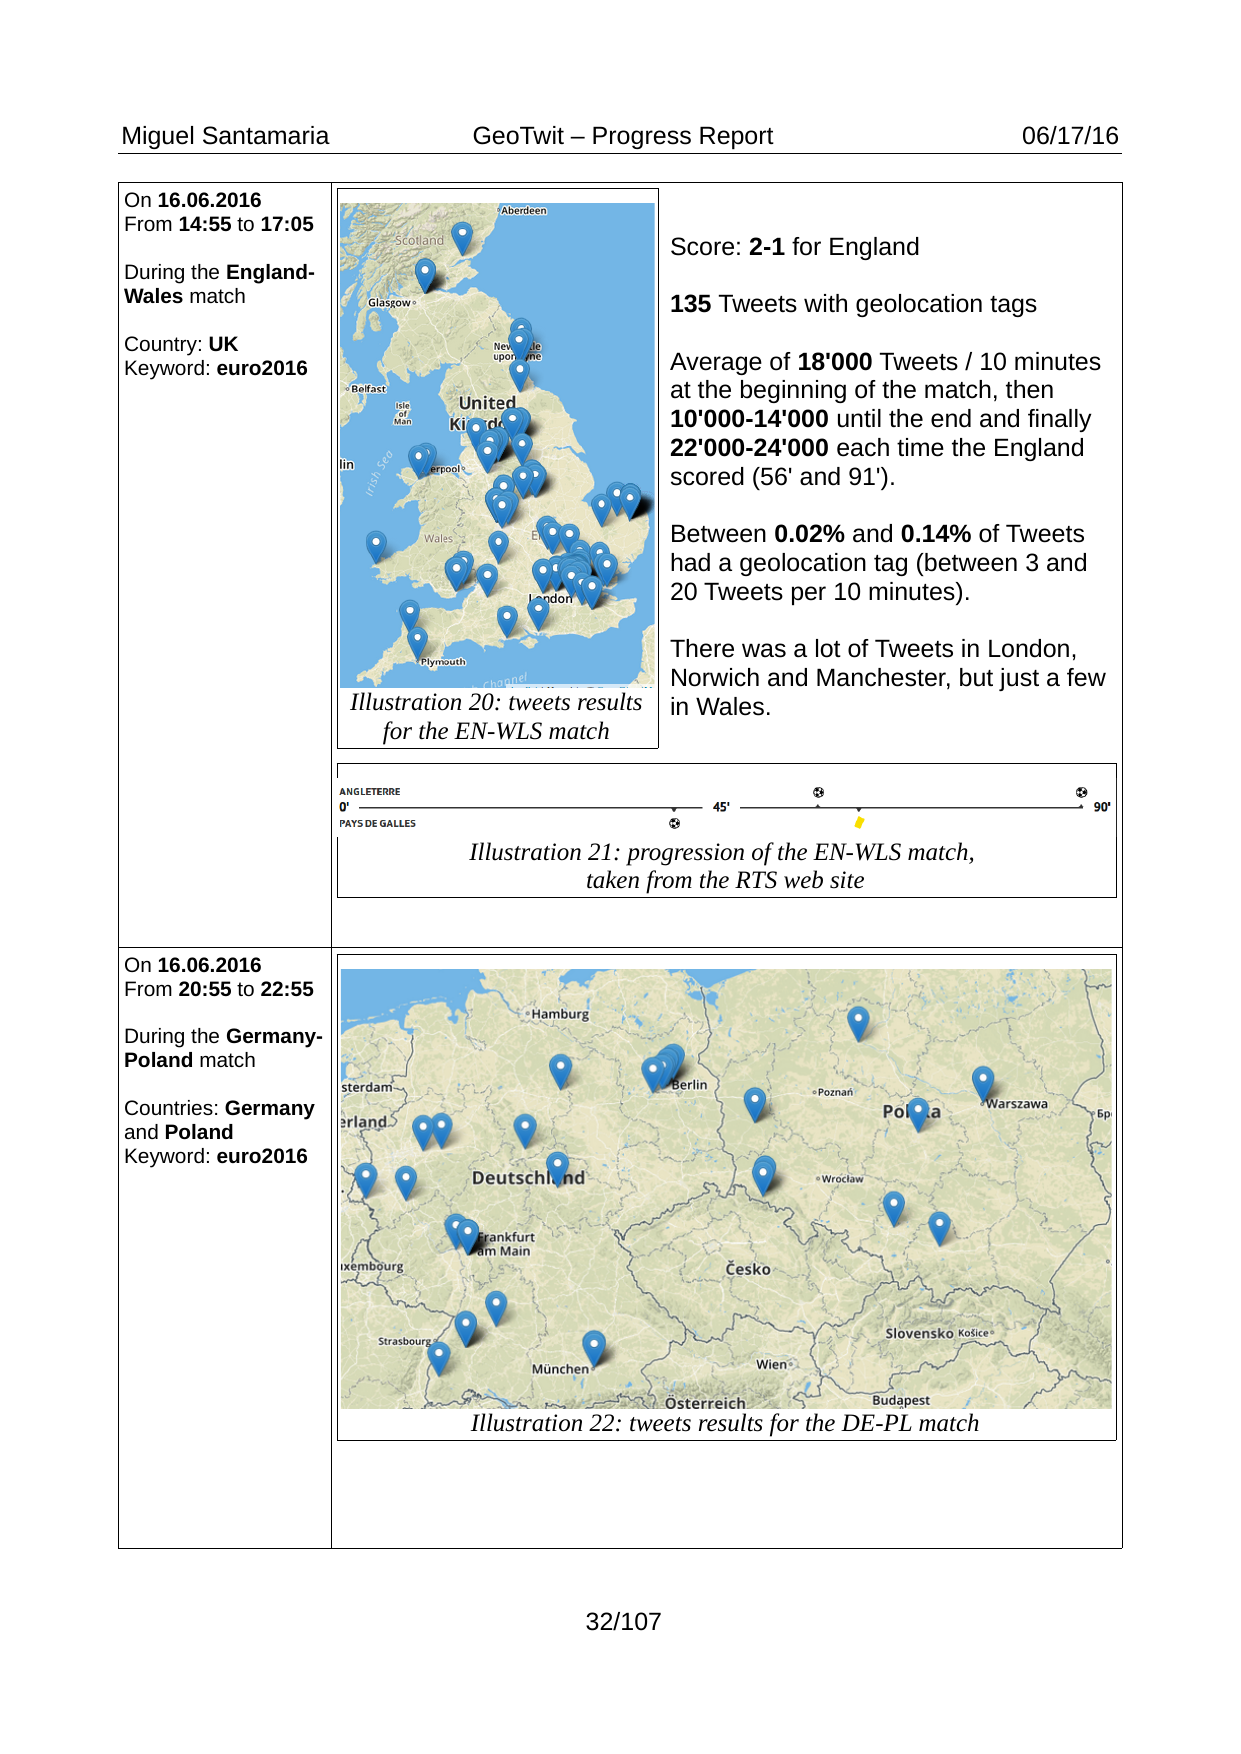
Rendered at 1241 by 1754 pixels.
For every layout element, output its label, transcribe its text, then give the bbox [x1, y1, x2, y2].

picture [340, 969, 1112, 1409]
table_cell Score: 2-1 for England 135 Tweets with geolocation tags Average of 18'000 Tweets / 10 minutes at the beginning of the match, then 10'000-14'000 until the end and finally 22'000-24'000 each time the England scored (56' and 91'). Between 0.02% and 0.14% of Tweets had a geolocation tag (between 3 and 20 Tweets per 10 minutes). There was a lot of Tweets in London, Norwich and Manchester, but just a few in Wales. [332, 183, 1122, 947]
picture [336, 778, 1117, 837]
picture [340, 203, 655, 688]
table_cell On 16.06.2016 From 20:55 to 22:55 During the Germany-Poland match Countries: Germany and Poland Keyword: euro2016 [119, 948, 331, 1548]
table_cell On 16.06.2016 From 14:55 to 17:05 During the England-Wales match Country: UK Keyword: euro2016 [119, 183, 331, 947]
table_cell Score: 0-0 40 Tweets with geolocation tags Average of 18'000 Tweets / 10 minutes at the beginning of the match, then 11'000-14'000 until the end Between 0.01% and 0.08% of Tweets had a geolocation tag (between 1 and 6 Tweets per 10 minutes, 15 in the beginning). [332, 948, 1122, 1548]
